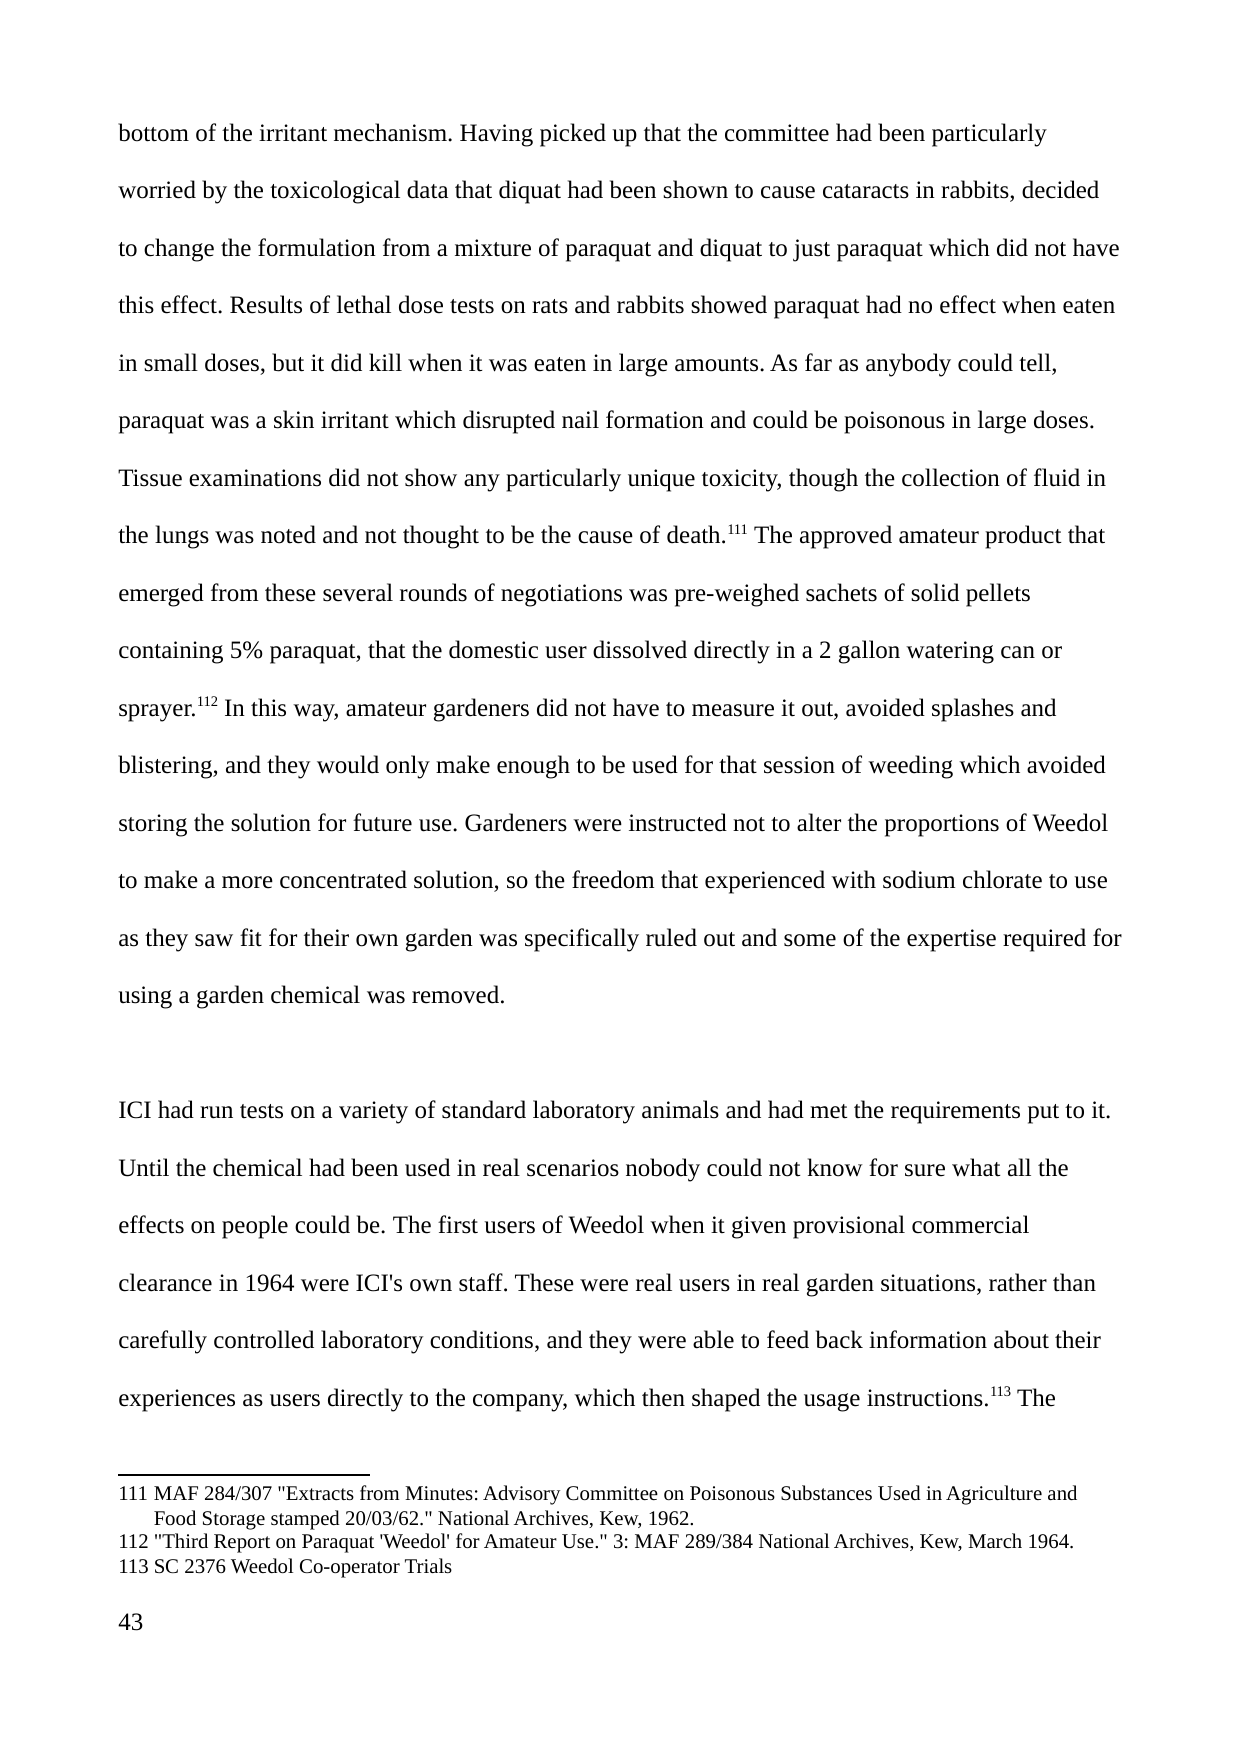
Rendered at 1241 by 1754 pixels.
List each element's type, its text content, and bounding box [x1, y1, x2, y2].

text ICI had run tests on a variety of standard laboratory animals and had met the requirements put to it. Until the chemical had been used in real scenarios nobody could not know for sure what all the effects on people could be. The first users of Weedol when it given provisional commercial clearance in 1964 were ICI's own staff. These were real users in real garden situations, rather than carefully controlled laboratory conditions, and they were able to feed back information about their experiences as users directly to the company, which then shaped the usage instructions. The labelling and instructions for Gramoxone and Weedol remained malleable during period of provisional PSPS approval, so that user behaviours which came to light in the information collected by ICI and committee members about all the accidents and incidents relating to paraquat products, could inform any necessary amendments. These were often initially from coroners reports which appeared in newspapers, rather than directly through a system of hospital reporting. Although all this regulatory activity was behind the scenes, it was communicated in part to users through the "Approved by the Agricultural Chemicals Approval Scheme" logo which was either visible on any packaging or integrated into the advert body. [118, 1096, 1122, 1412]
text MAF 284/307 "Extracts from Minutes: Advisory Committee on Poisonous Substances Used in Agriculture and Food Storage stamped 20/03/62." National Archives, Kew, 1962. [118, 1481, 1122, 1529]
text bottom of the irritant mechanism. Having picked up that the committee had been particularly worried by the toxicological data that diquat had been shown to cause cataracts in rabbits, decided to change the formulation from a mixture of paraquat and diquat to just paraquat which did not have this effect. Results of lethal dose tests on rats and rabbits showed paraquat had no effect when eaten in small doses, but it did kill when it was eaten in large amounts. As far as anybody could tell, paraquat was a skin irritant which disrupted nail formation and could be poisonous in large doses. Tissue examinations did not show any particularly unique toxicity, though the collection of fluid in the lungs was noted and not thought to be the cause of death. The approved amateur product that emerged from these several rounds of negotiations was pre-weighed sachets of solid pellets containing 5% paraquat, that the domestic user dissolved directly in a 2 gallon watering can or sprayer. In this way, amateur gardeners did not have to measure it out, avoided splashes and blistering, and they would only make enough to be used for that session of weeding which avoided storing the solution for future use. Gardeners were instructed not to alter the proportions of Weedol to make a more concentrated solution, so the freedom that experienced with sodium chlorate to use as they saw fit for their own garden was specifically ruled out and some of the expertise required for using a garden chemical was removed. [118, 118, 1122, 1009]
text "Third Report on Paraquat 'Weedol' for Amateur Use." 3: MAF 289/384 National Archives, Kew, March 1964. [118, 1529, 1122, 1553]
text SC 2376 Weedol Co-operator Trials [118, 1553, 1122, 1578]
